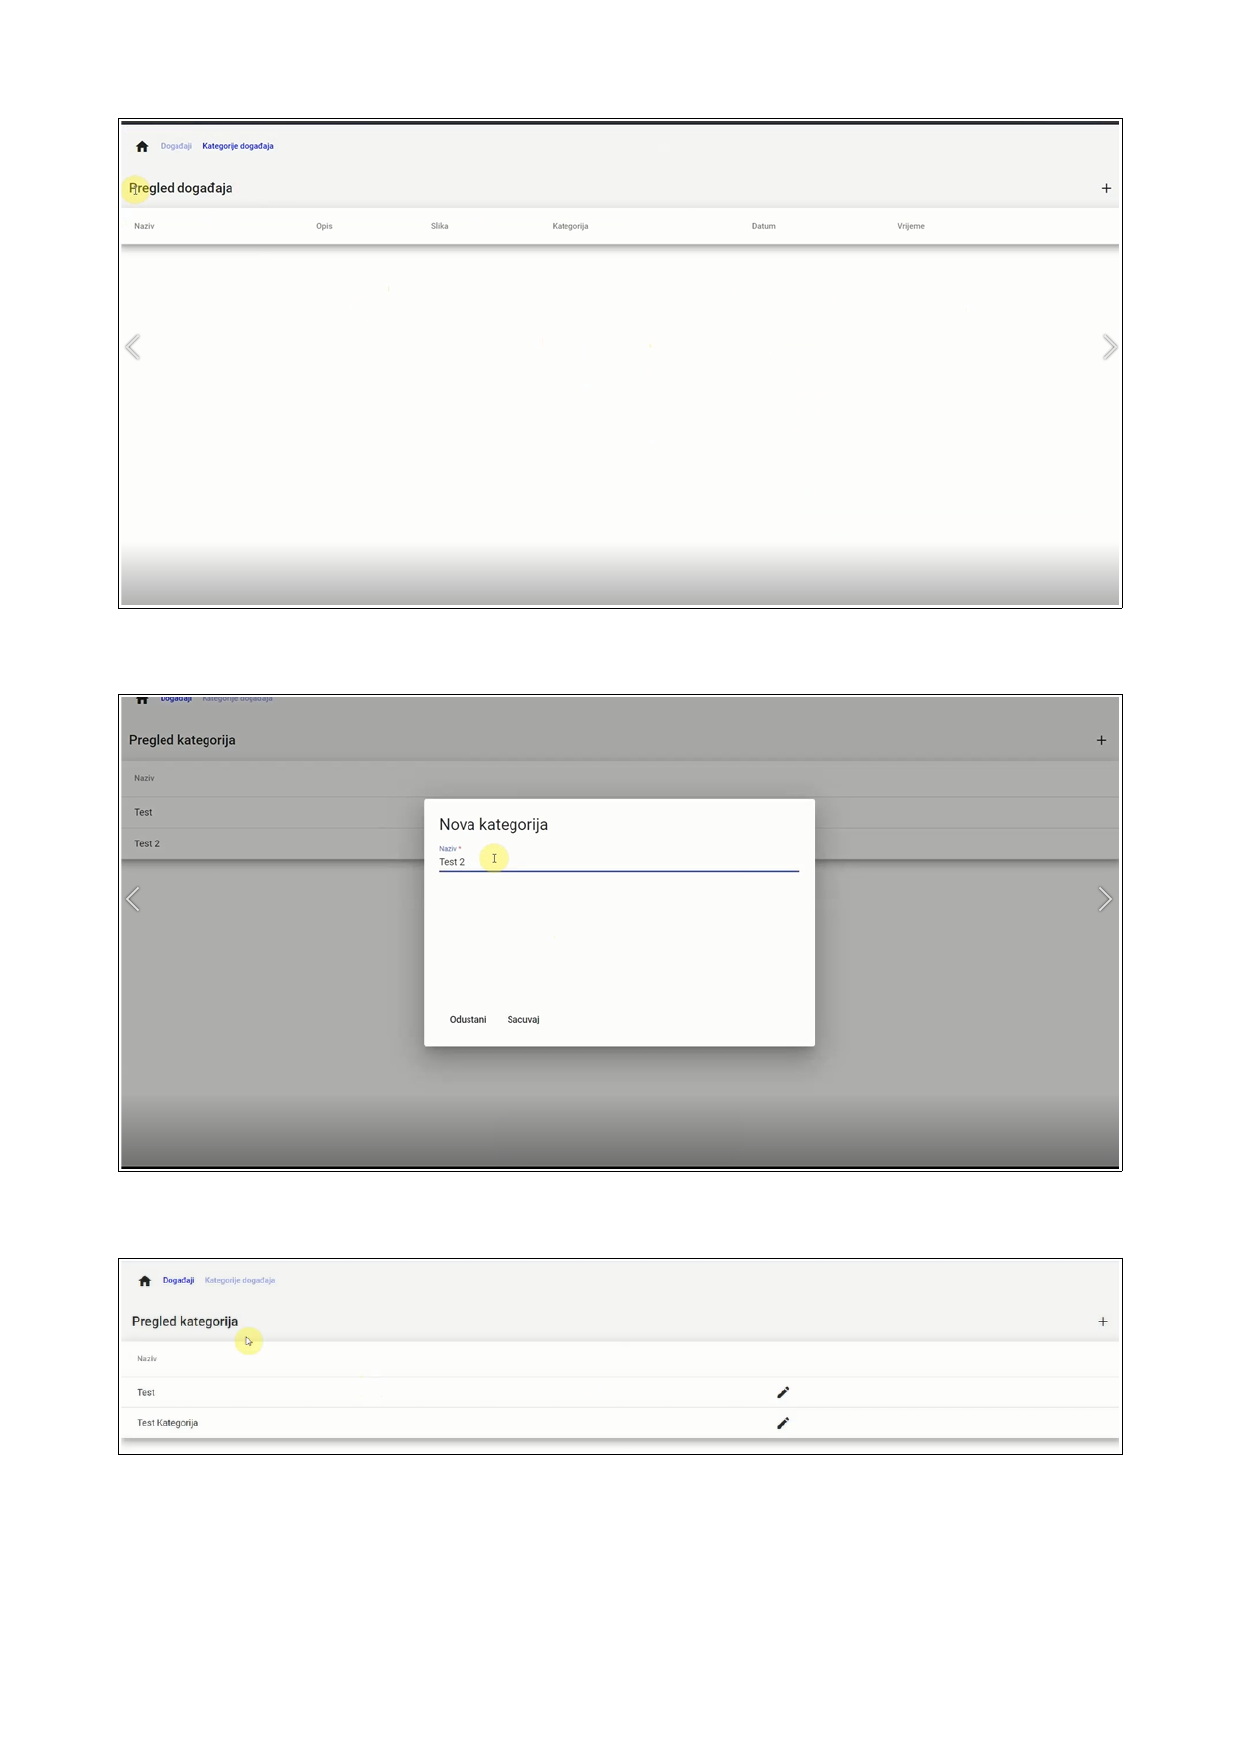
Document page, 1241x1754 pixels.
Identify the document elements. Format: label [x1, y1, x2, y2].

picture [121, 1260, 1119, 1452]
picture [121, 121, 1119, 605]
picture [121, 697, 1119, 1169]
